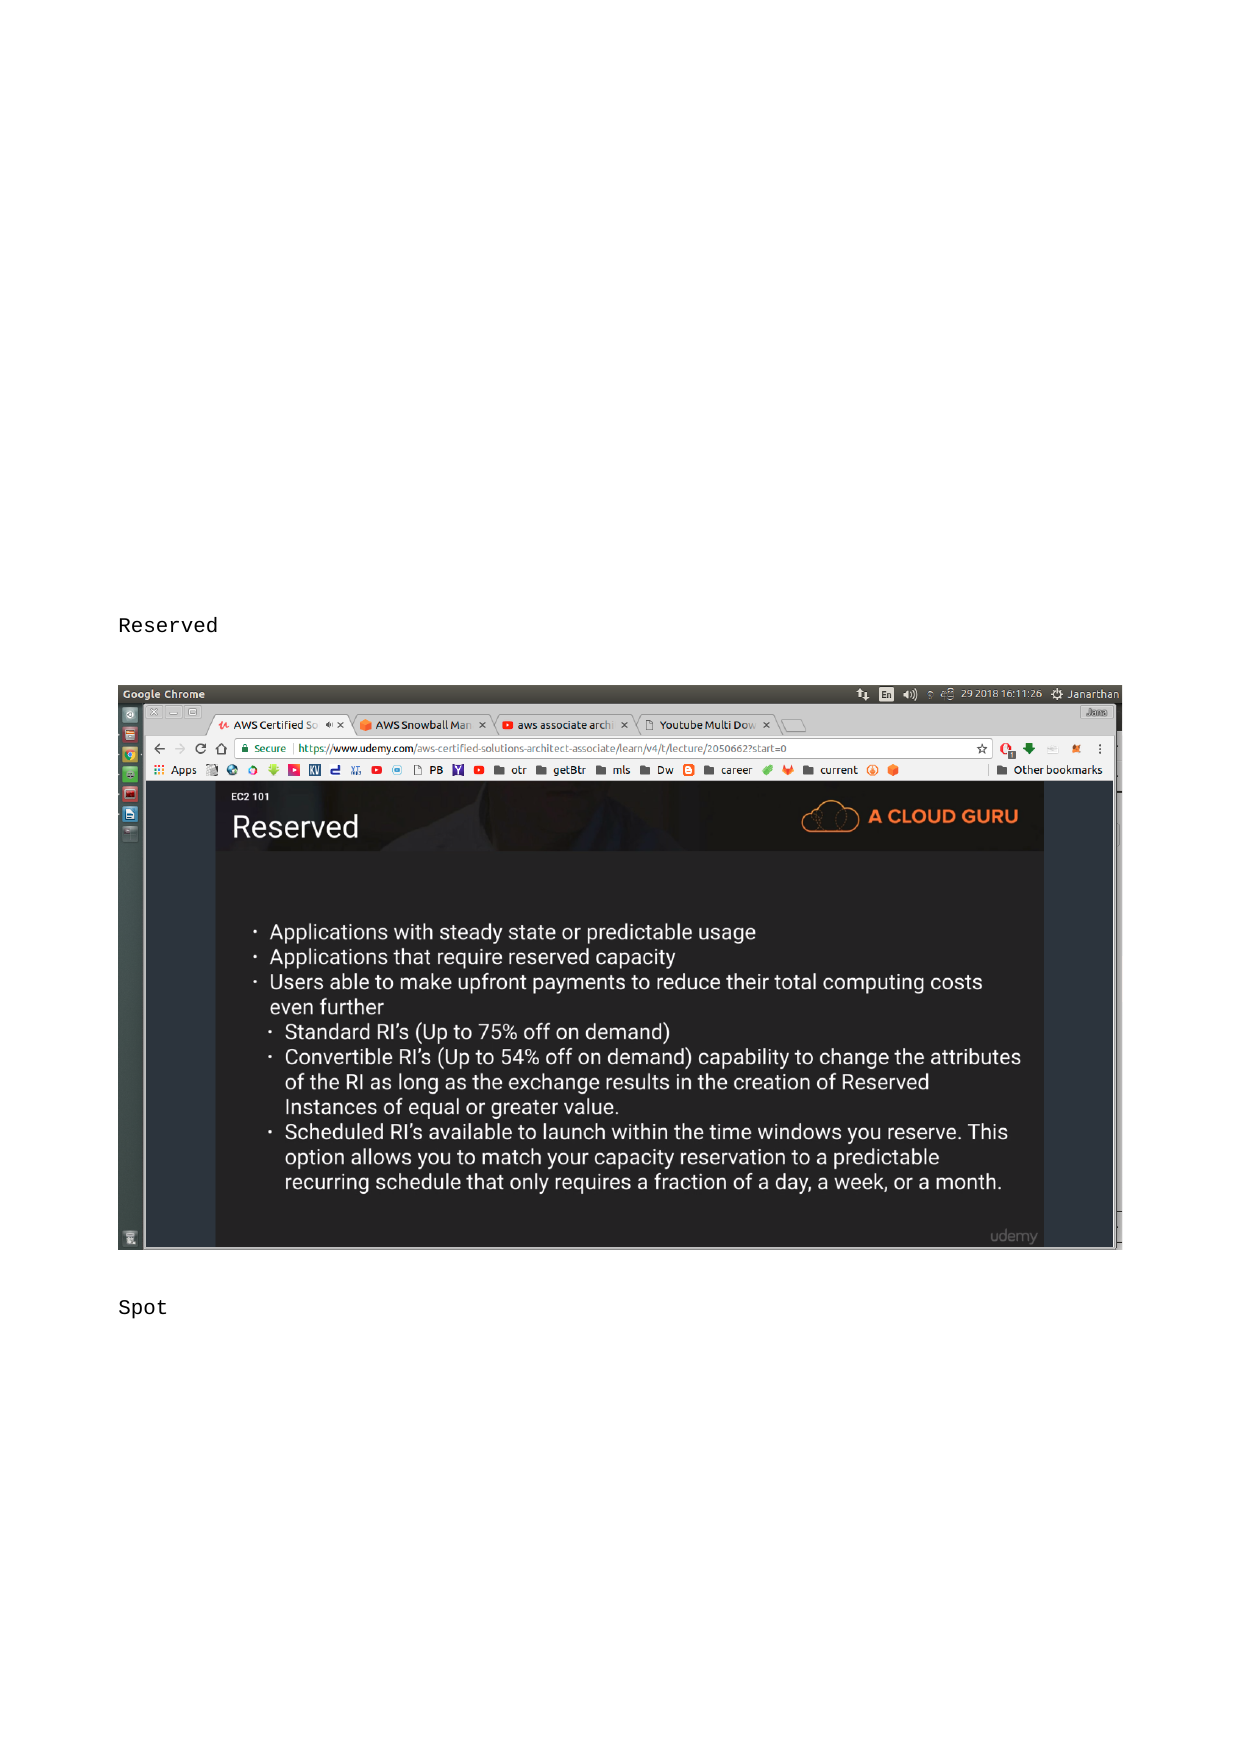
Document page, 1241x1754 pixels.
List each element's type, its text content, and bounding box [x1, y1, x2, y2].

text Reserved [118, 615, 1122, 638]
text Spot [118, 1297, 1122, 1321]
picture [118, 685, 1123, 1250]
